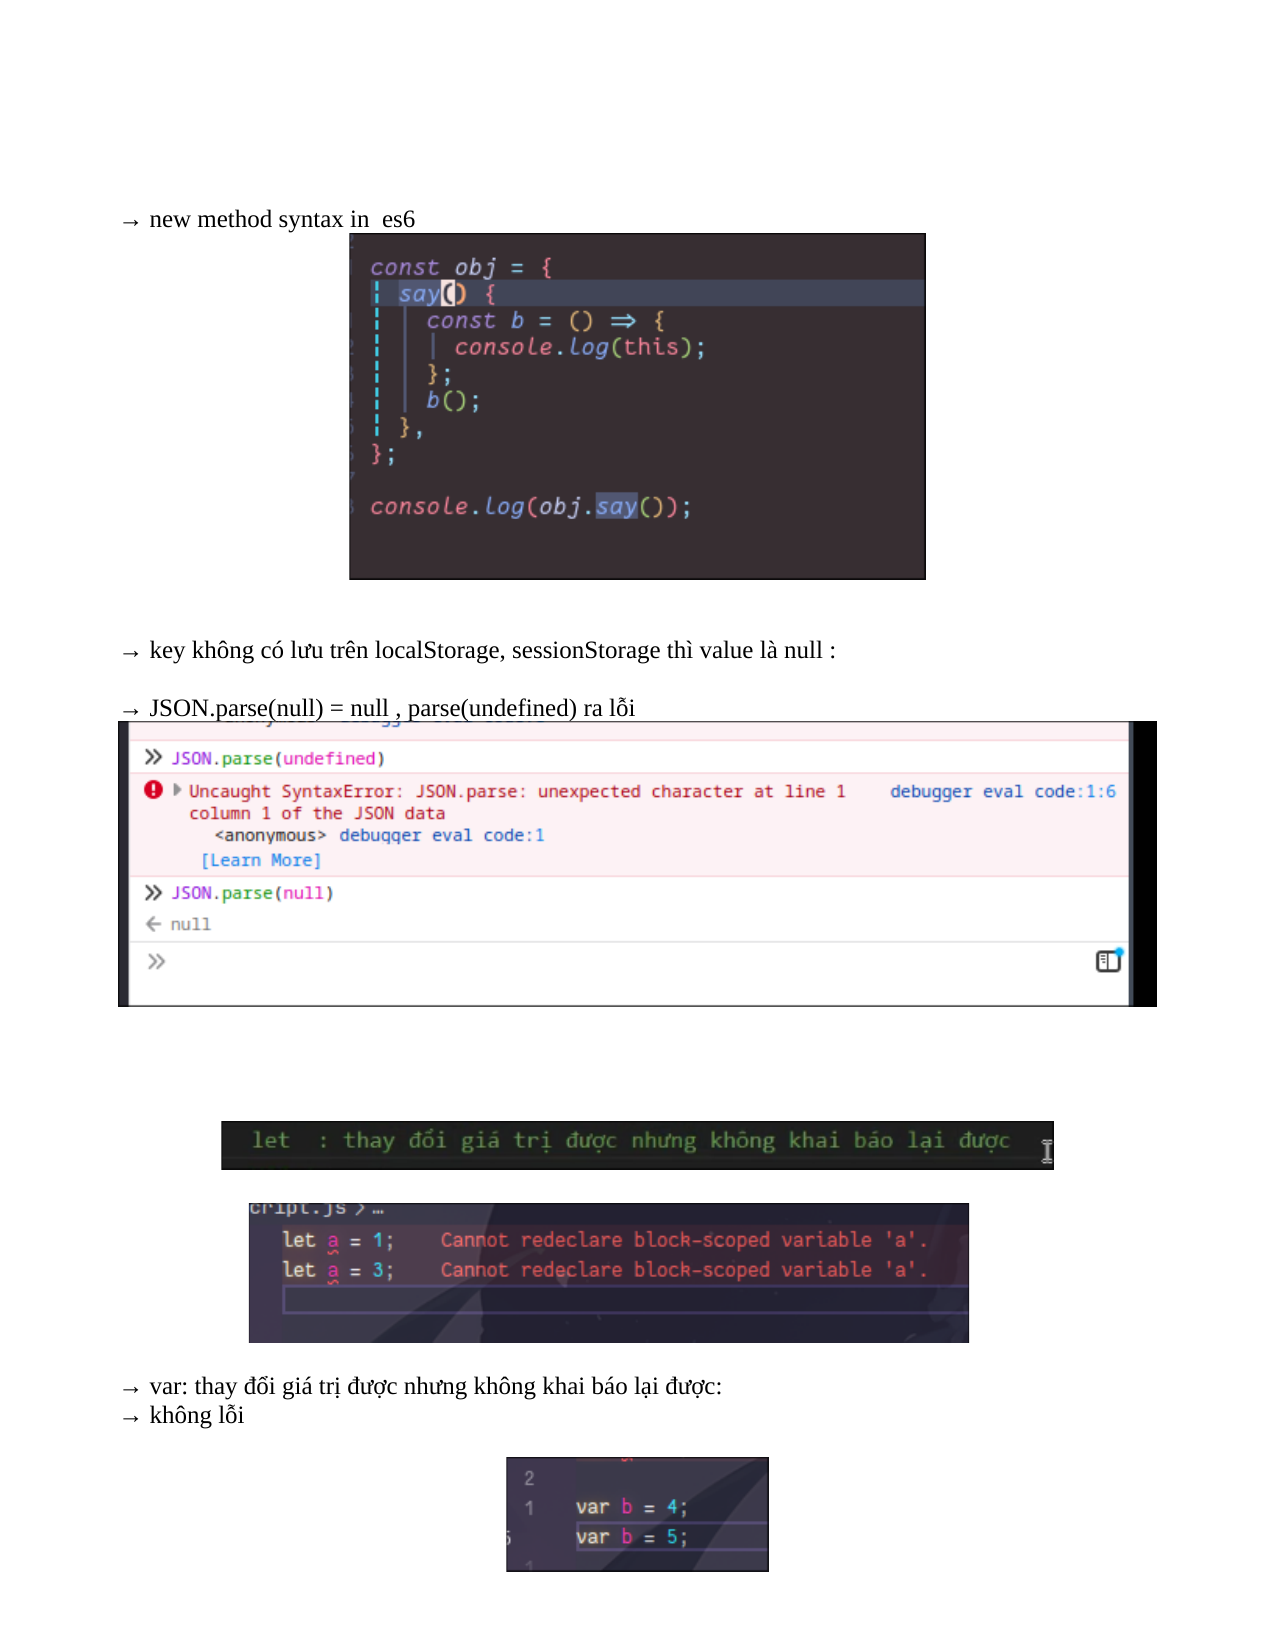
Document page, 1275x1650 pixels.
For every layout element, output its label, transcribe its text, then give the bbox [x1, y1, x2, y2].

picture [221, 1121, 1054, 1170]
picture [349, 233, 926, 580]
text → JSON.parse(null) = null , parse(undefined) ra lỗi [118, 693, 1157, 721]
text → var: thay đổi giá trị được nhưng không khai báo lại được: [118, 1371, 1157, 1400]
text → không lỗi [118, 1400, 1157, 1428]
text → new method syntax in es6 [118, 204, 1157, 233]
picture [248, 1203, 970, 1343]
picture [118, 721, 1157, 1007]
text → key không có lưu trên localStorage, sessionStorage thì value là null : [118, 636, 1157, 664]
picture [506, 1457, 769, 1572]
